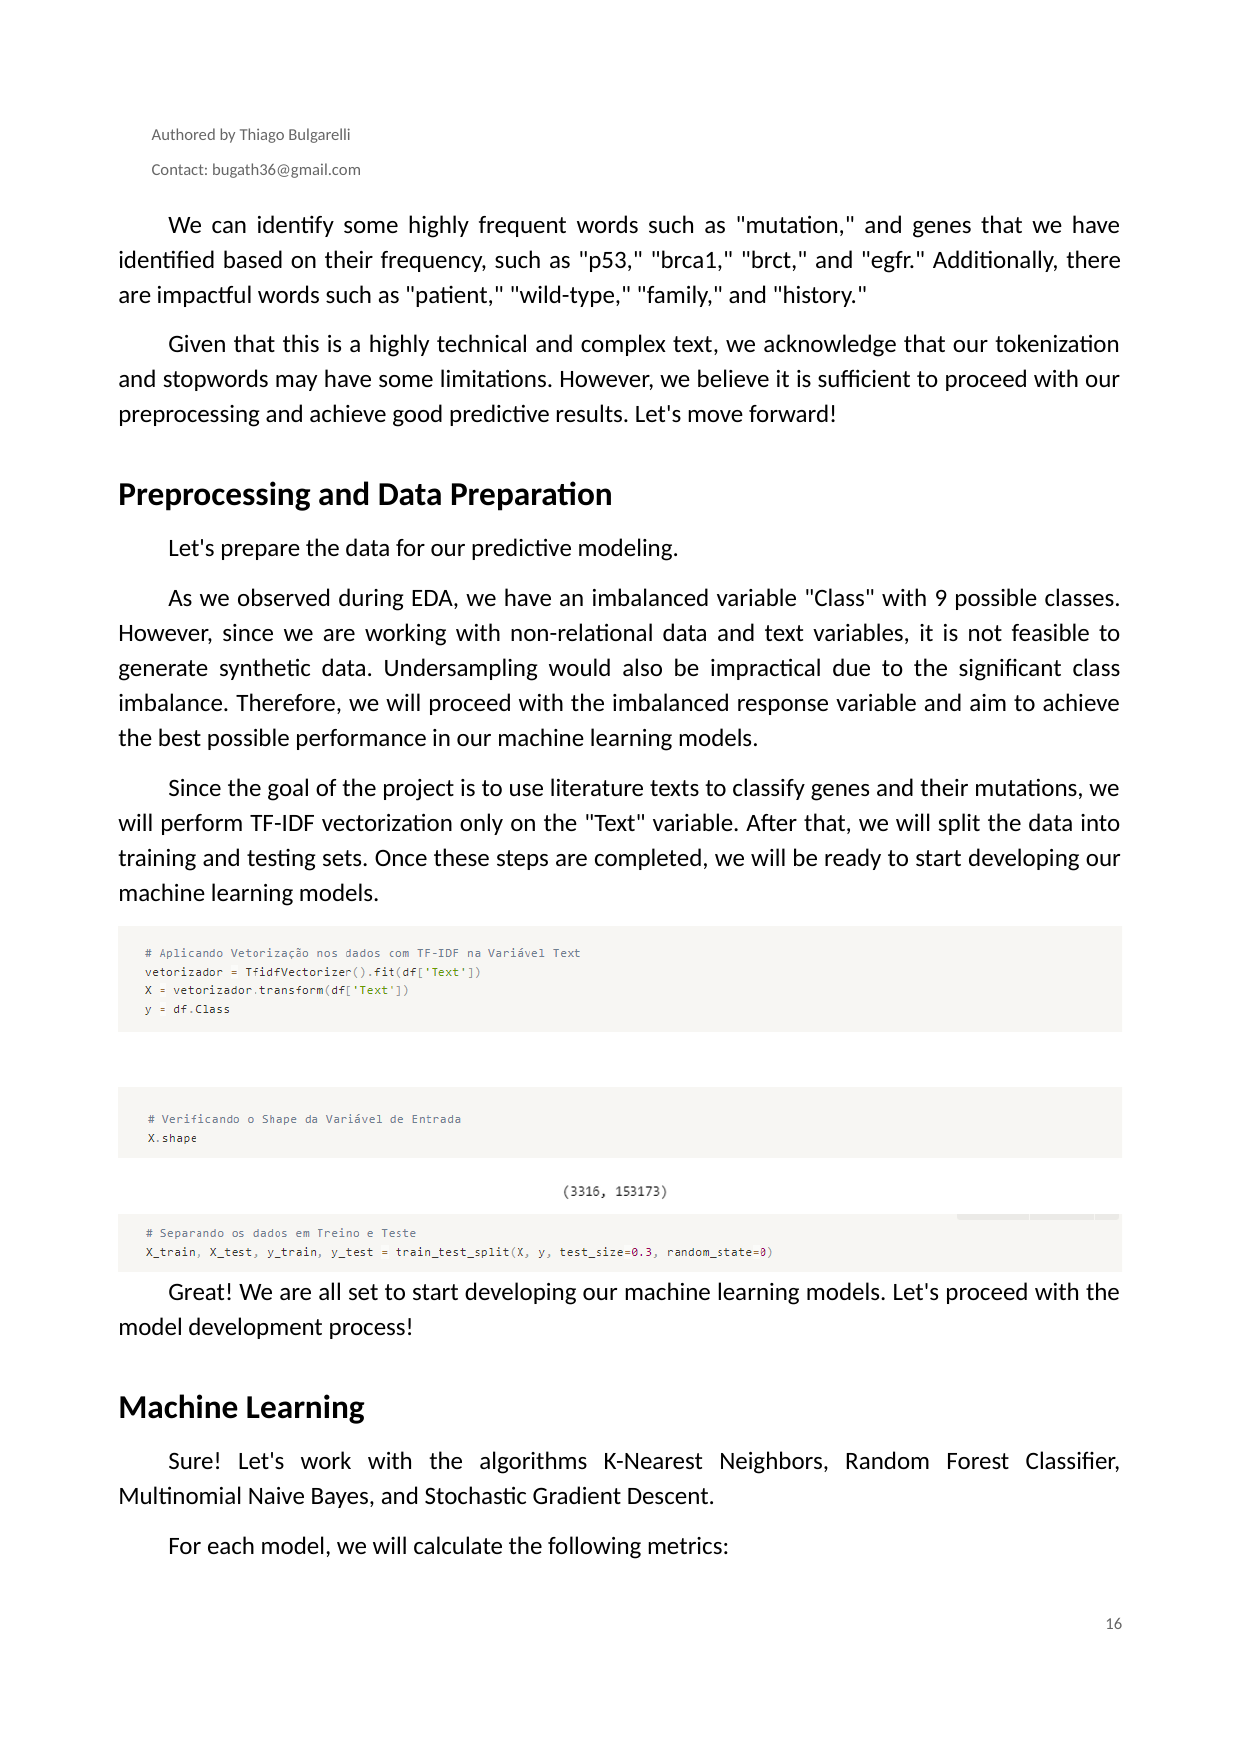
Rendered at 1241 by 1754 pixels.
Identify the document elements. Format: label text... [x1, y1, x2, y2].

subtitle Preprocessing and Data Preparation [118, 473, 1122, 514]
text Let's prepare the data for our predictive modeling. [118, 532, 1122, 563]
subtitle Machine Learning [118, 1386, 1122, 1427]
picture [118, 1214, 1123, 1272]
picture [118, 1087, 1123, 1158]
text We can identify some highly frequent words such as "mutation," and genes that we have identified based on their frequency, such as "p53," "brca1," "brct," and "egfr." Additionally, there are impactful words such as "patient," "wild-type," "family," and "history." [118, 209, 1122, 309]
text Great! We are all set to start developing our machine learning models. Let's proceed with the model development process! [118, 1272, 1122, 1342]
text Sure! Let's work with the algorithms K-Nearest Neighbors, Random Forest Classifier, Multinomial Naive Bayes, and Stochastic Gradient Descent. [118, 1445, 1122, 1511]
picture [118, 926, 1123, 1032]
text Given that this is a highly technical and complex text, we acknowledge that our tokenization and stopwords may have some limitations. However, we believe it is sufficient to proceed with our preprocessing and achieve good predictive results. Let's move forward! [118, 329, 1122, 429]
text As we observed during EDA, we have an imbalanced variable "Class" with 9 possible classes. However, since we are working with non-relational data and text variables, it is not feasible to generate synthetic data. Undersampling would also be impractical due to the significant class imbalance. Therefore, we will proceed with the imbalanced response variable and aim to achieve the best possible performance in our machine learning models. [118, 582, 1122, 753]
text For each model, we will calculate the following metrics: [118, 1530, 1122, 1560]
text Since the goal of the project is to use literature texts to classify genes and their mutations, we will perform TF-IDF vectorization only on the "Text" variable. After that, we will split the data into training and testing sets. Once these steps are completed, we will be ready to start developing our machine learning models. [118, 772, 1122, 907]
